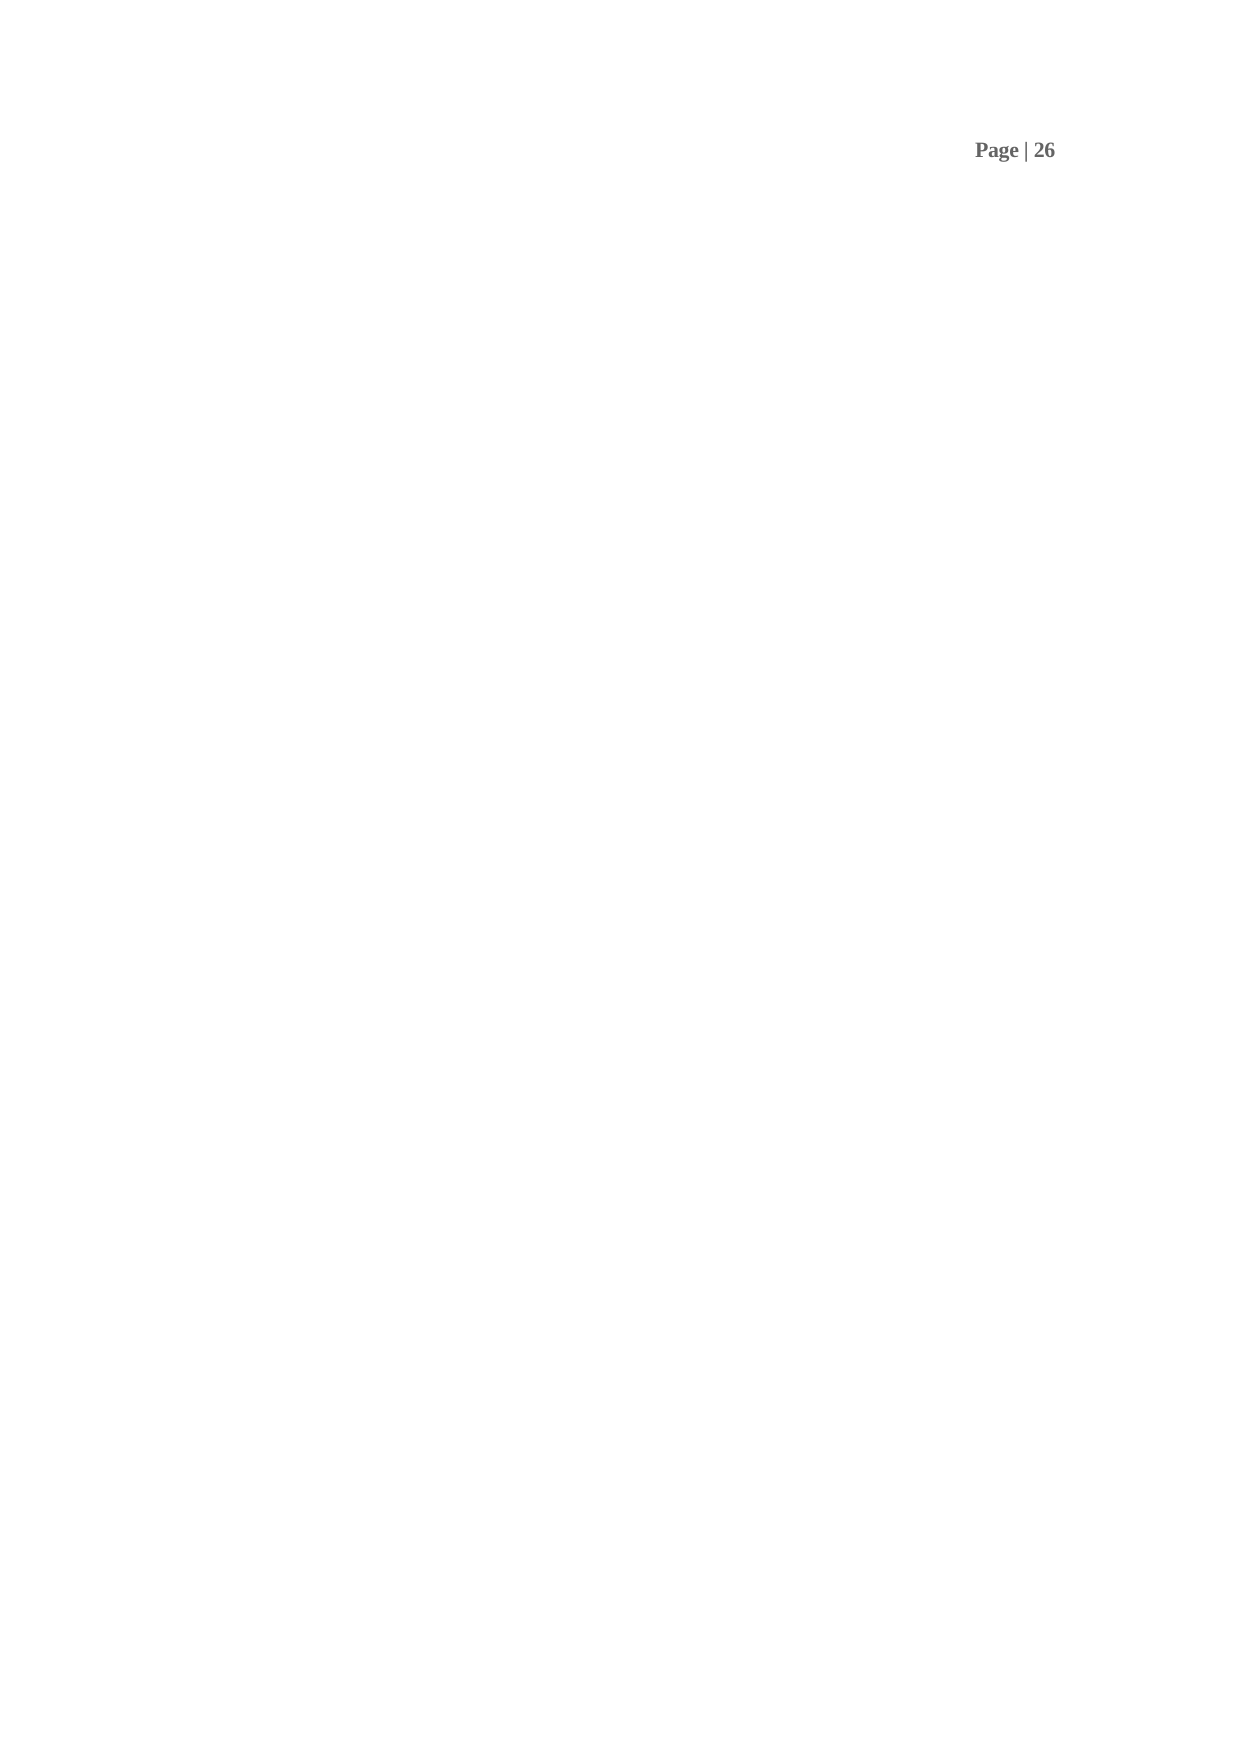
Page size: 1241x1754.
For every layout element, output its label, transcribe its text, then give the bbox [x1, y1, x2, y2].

text Page | 26 [150, 135, 1068, 163]
